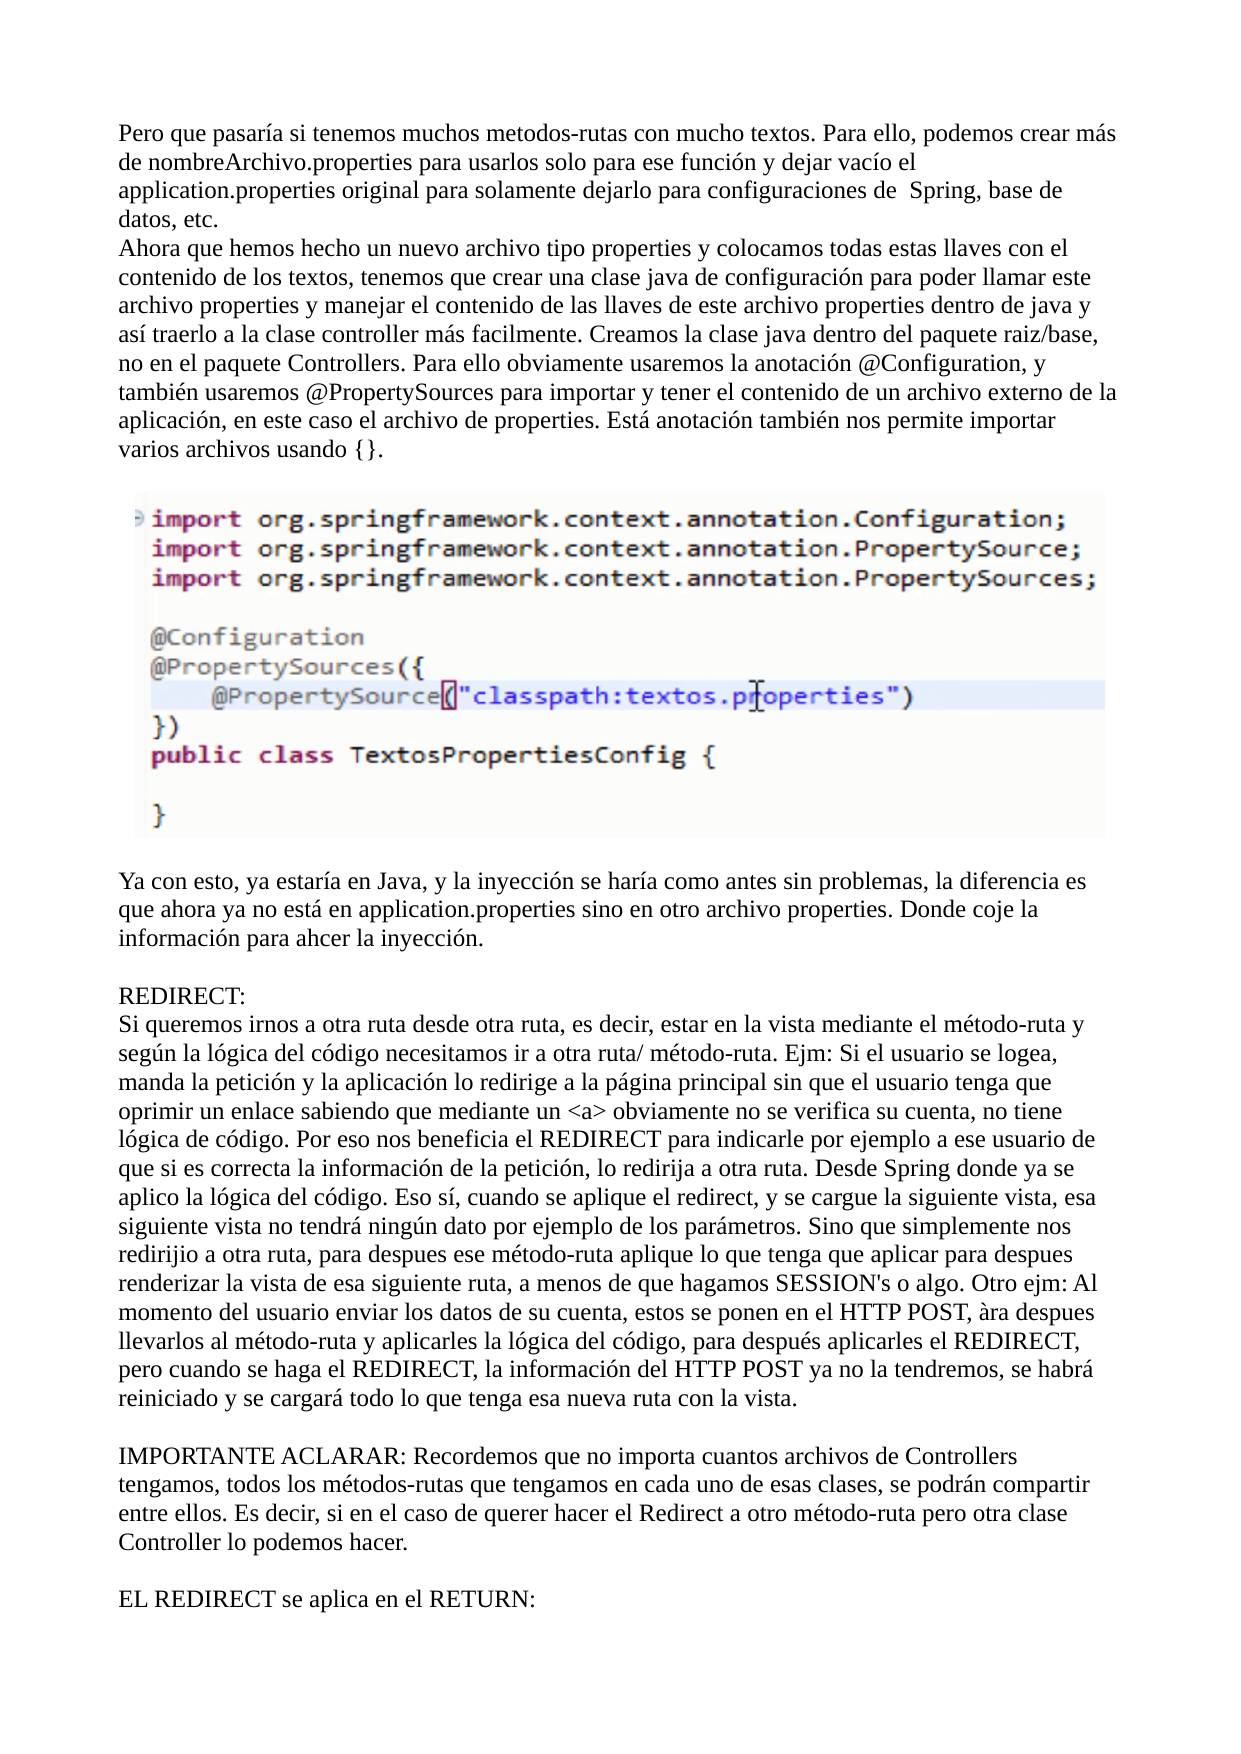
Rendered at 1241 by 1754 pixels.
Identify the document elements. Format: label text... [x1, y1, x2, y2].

text Pero que pasaría si tenemos muchos metodos-rutas con mucho textos. Para ello, podemos crear más de nombreArchivo.properties para usarlos solo para ese función y dejar vacío el application.properties original para solamente dejarlo para configuraciones de Spring, base de datos, etc. [118, 118, 1122, 233]
text EL REDIRECT se aplica en el RETURN: [118, 1584, 1122, 1613]
text REDIRECT: [118, 981, 1122, 1009]
text Ya con esto, ya estaría en Java, y la inyección se haría como antes sin problemas, la diferencia es que ahora ya no está en application.properties sino en otro archivo properties. Donde coje la información para ahcer la inyección. [118, 866, 1122, 952]
text Si queremos irnos a otra ruta desde otra ruta, es decir, estar en la vista mediante el método-ruta y según la lógica del código necesitamos ir a otra ruta/ método-ruta. Ejm: Si el usuario se logea, manda la petición y la aplicación lo redirige a la página principal sin que el usuario tenga que oprimir un enlace sabiendo que mediante un <a> obviamente no se verifica su cuenta, no tiene lógica de código. Por eso nos beneficia el REDIRECT para indicarle por ejemplo a ese usuario de que si es correcta la información de la petición, lo redirija a otra ruta. Desde Spring donde ya se aplico la lógica del código. Eso sí, cuando se aplique el redirect, y se cargue la siguiente vista, esa siguiente vista no tendrá ningún dato por ejemplo de los parámetros. Sino que simplemente nos redirijio a otra ruta, para despues ese método-ruta aplique lo que tenga que aplicar para despues renderizar la vista de esa siguiente ruta, a menos de que hagamos SESSION's o algo. Otro ejm: Al momento del usuario enviar los datos de su cuenta, estos se ponen en el HTTP POST, àra despues llevarlos al método-ruta y aplicarles la lógica del código, para después aplicarles el REDIRECT, pero cuando se haga el REDIRECT, la información del HTTP POST ya no la tendremos, se habrá reiniciado y se cargará todo lo que tenga esa nueva ruta con la vista. [118, 1009, 1122, 1412]
text IMPORTANTE ACLARAR: Recordemos que no importa cuantos archivos de Controllers tengamos, todos los métodos-rutas que tengamos en cada uno de esas clases, se podrán compartir entre ellos. Es decir, si en el caso de querer hacer el Redirect a otro método-ruta pero otra clase Controller lo podemos hacer. [118, 1441, 1122, 1556]
text Ahora que hemos hecho un nuevo archivo tipo properties y colocamos todas estas llaves con el contenido de los textos, tenemos que crear una clase java de configuración para poder llamar este archivo properties y manejar el contenido de las llaves de este archivo properties dentro de java y así traerlo a la clase controller más facilmente. Creamos la clase java dentro del paquete raiz/base, no en el paquete Controllers. Para ello obviamente usaremos la anotación @Configuration, y también usaremos @PropertySources para importar y tener el contenido de un archivo externo de la aplicación, en este caso el archivo de properties. Está anotación también nos permite importar varios archivos usando {}. [118, 233, 1122, 463]
